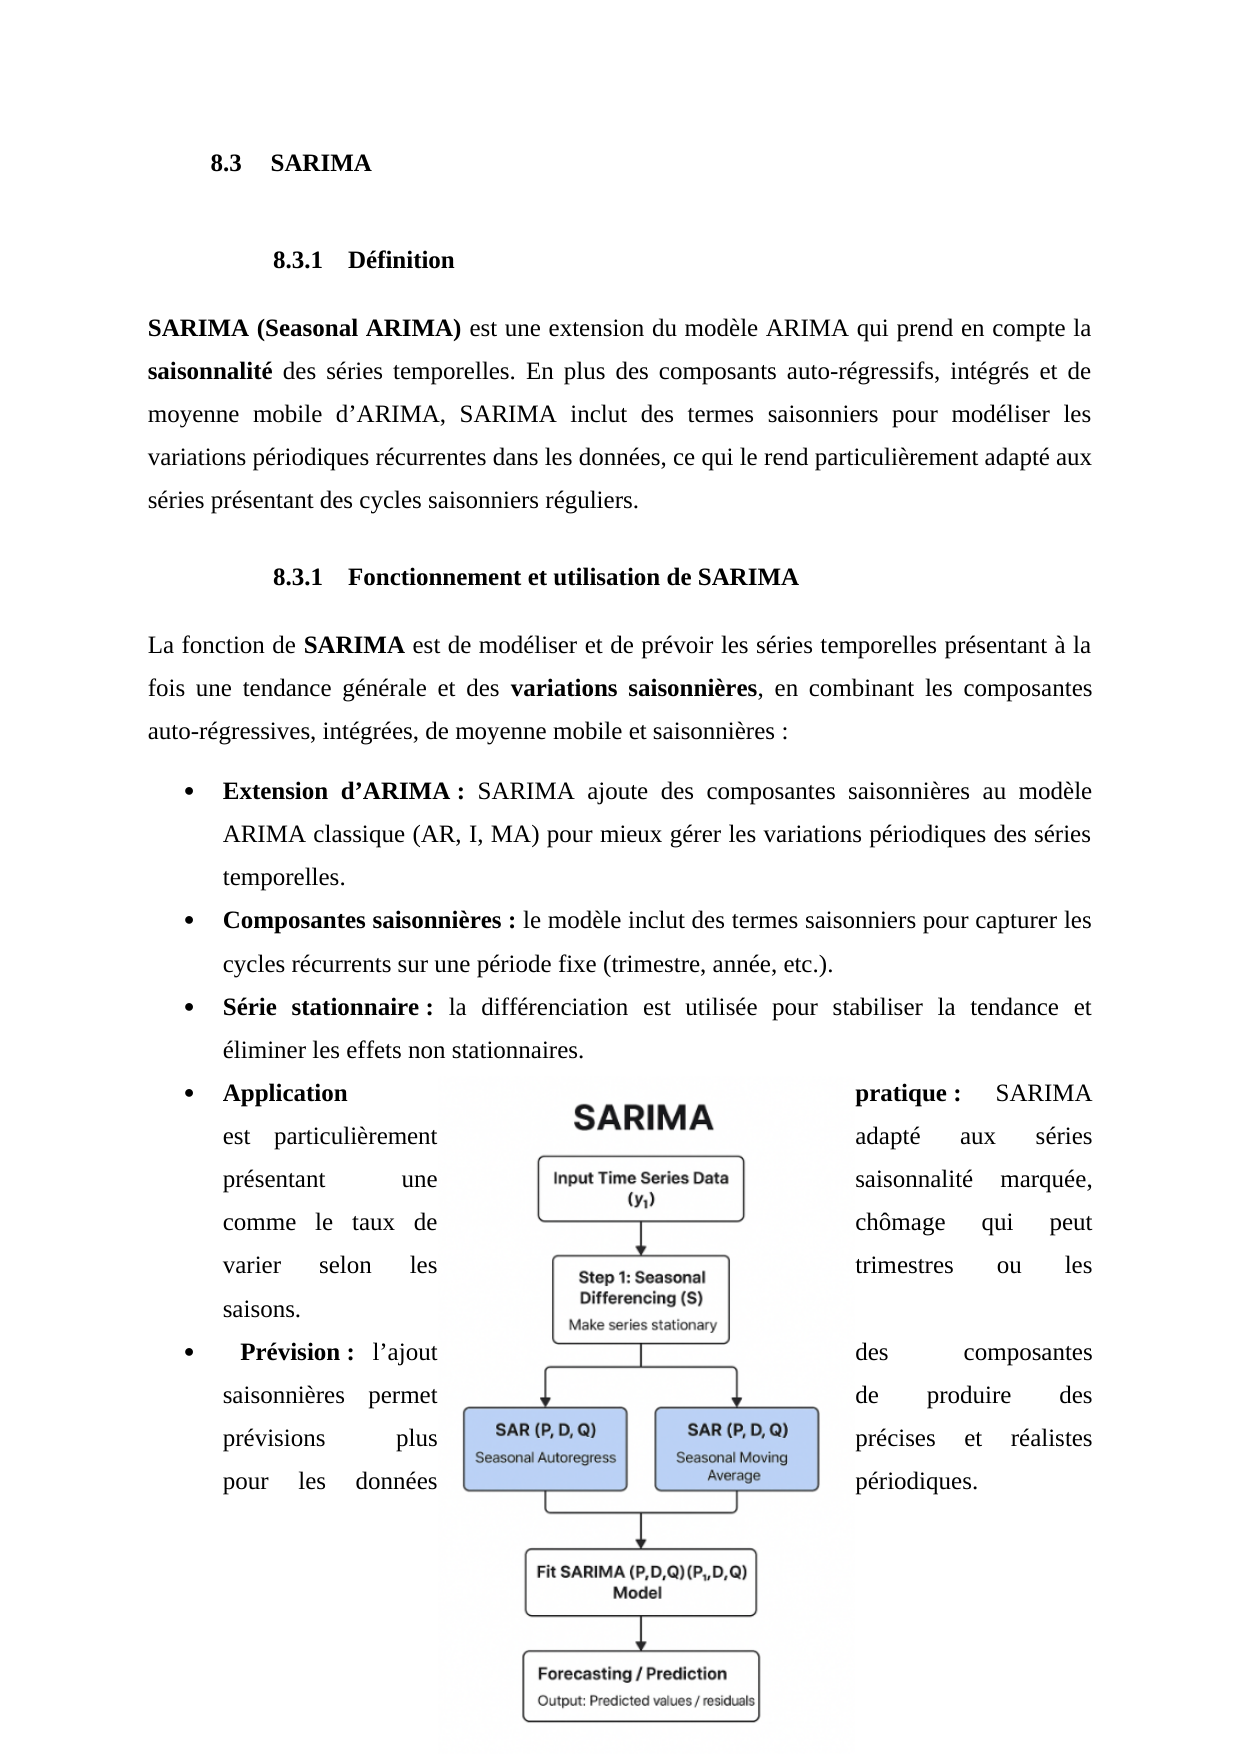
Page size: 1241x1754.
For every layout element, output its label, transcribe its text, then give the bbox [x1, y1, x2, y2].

list Application pratique : SARIMA est particulièrement adapté aux séries présentant une saisonnalité marquée, comme le taux de chômage qui peut varier selon les trimestres ou les saisons. [856, 1078, 1093, 1322]
subtitle Définition [273, 245, 1093, 274]
list Composantes saisonnières : le modèle inclut des termes saisonniers pour capturer les cycles récurrents sur une période fixe (trimestre, année, etc.). [185, 906, 1093, 977]
list Prévision : l’ajout des composantes saisonnières permet de produire des prévisions plus précises et réalistes pour les données périodiques. [185, 1337, 437, 1495]
subtitle Fonctionnement et utilisation de SARIMA [273, 562, 1093, 591]
subtitle SARIMA [210, 148, 1093, 176]
text La fonction de SARIMA est de modéliser et de prévoir les séries temporelles présentant à la fois une tendance générale et des variations saisonnières, en combinant les composantes auto-régressives, intégrées, de moyenne mobile et saisonnières : [148, 630, 1093, 745]
list Série stationnaire : la différenciation est utilisée pour stabiliser la tendance et éliminer les effets non stationnaires. [185, 992, 1093, 1064]
list Extension d’ARIMA : SARIMA ajoute des composantes saisonnières au modèle ARIMA classique (AR, I, MA) pour mieux gérer les variations périodiques des séries temporelles. [185, 776, 1093, 891]
list Application pratique : SARIMA est particulièrement adapté aux séries présentant une saisonnalité marquée, comme le taux de chômage qui peut varier selon les trimestres ou les saisons. [185, 1078, 437, 1322]
text SARIMA (Seasonal ARIMA) est une extension du modèle ARIMA qui prend en compte la saisonnalité des séries temporelles. En plus des composants auto-régressifs, intégrés et de moyenne mobile d’ARIMA, SARIMA inclut des termes saisonniers pour modéliser les variations périodiques récurrentes dans les données, ce qui le rend particulièrement adapté aux séries présentant des cycles saisonniers réguliers. [148, 313, 1093, 514]
list Prévision : l’ajout des composantes saisonnières permet de produire des prévisions plus précises et réalistes pour les données périodiques. [856, 1337, 1093, 1495]
